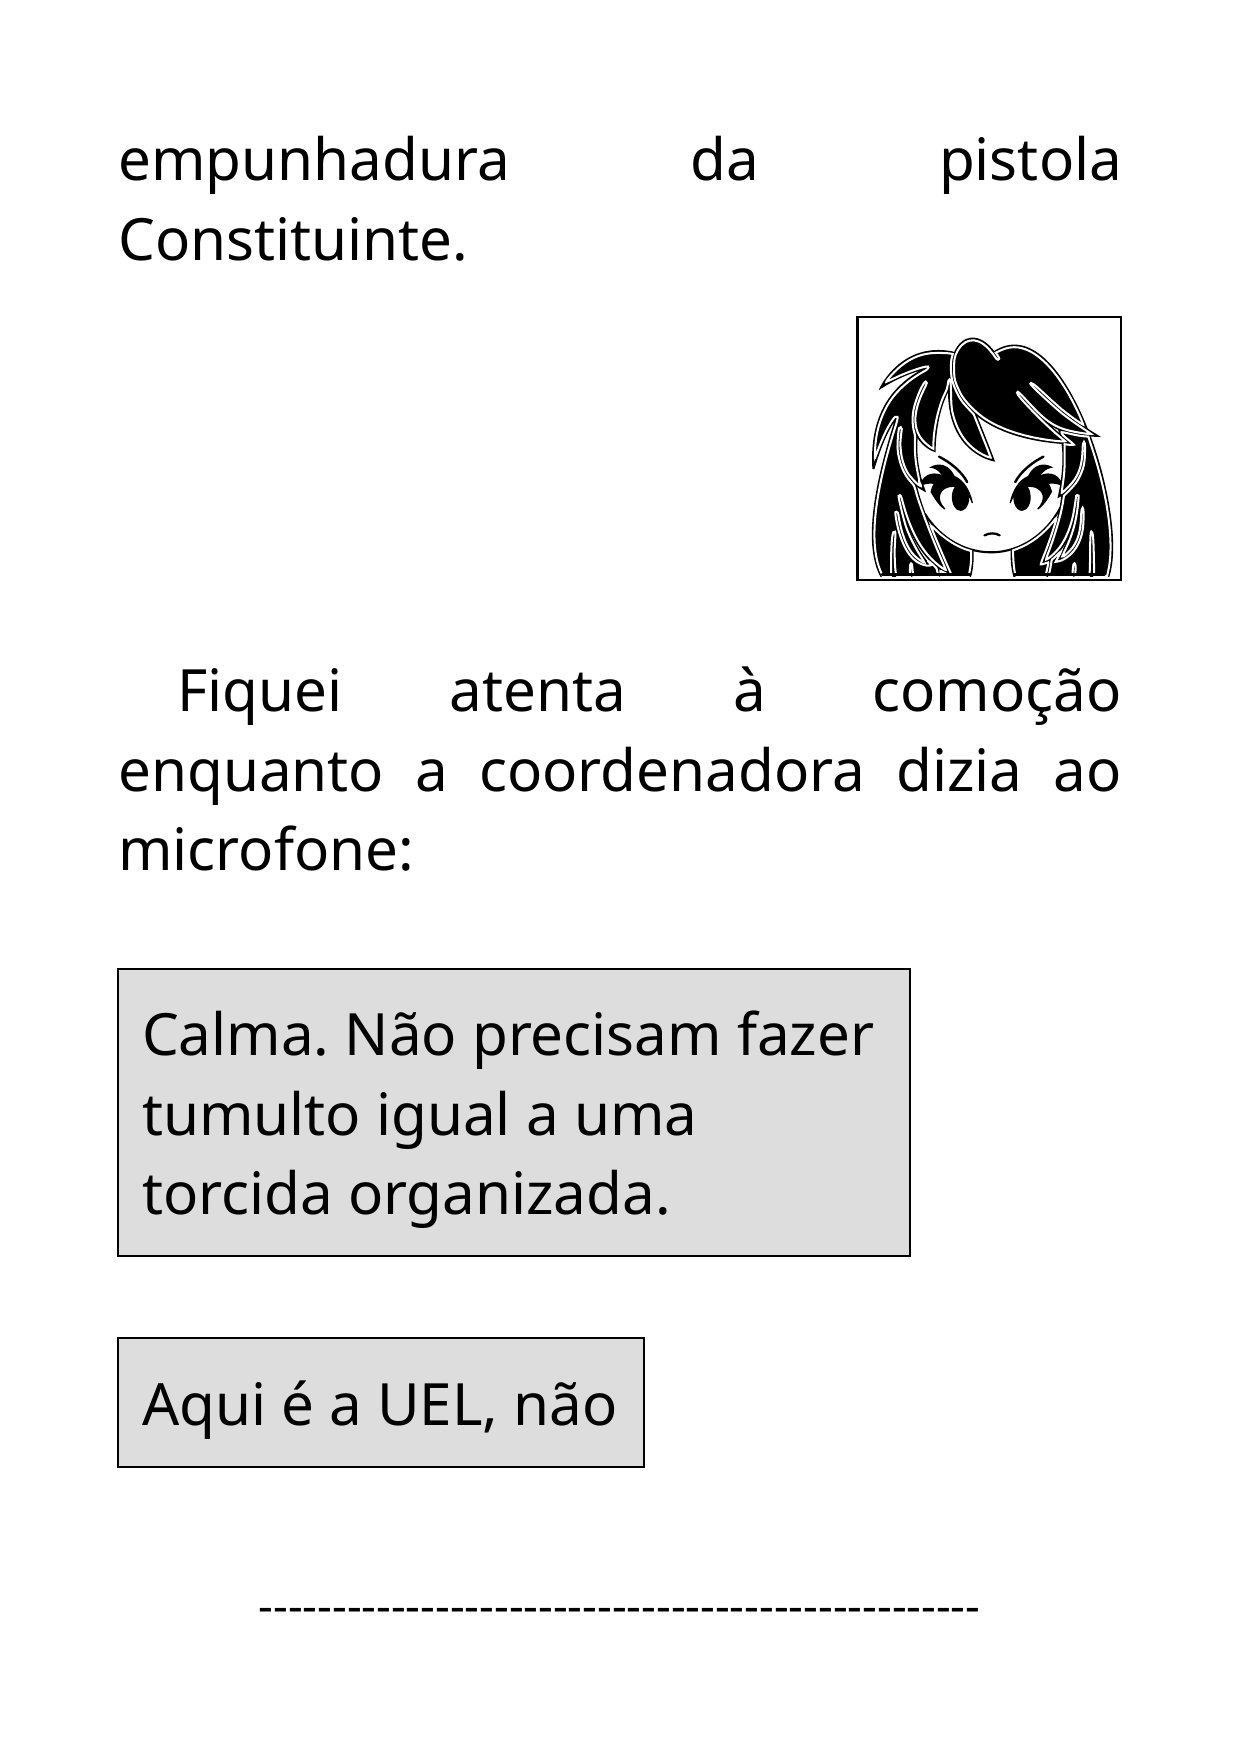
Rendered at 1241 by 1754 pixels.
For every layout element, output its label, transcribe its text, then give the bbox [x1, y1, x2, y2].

text Fiquei atenta à comoção enquanto a coordenadora dizia ao microfone: [118, 649, 1122, 888]
table_header Aqui é a UEL, não [119, 1339, 643, 1466]
table_header Calma. Não precisam fazer tumulto igual a uma torcida organizada. [119, 970, 909, 1255]
text empunhadura da pistola Constituinte. [118, 118, 1122, 277]
